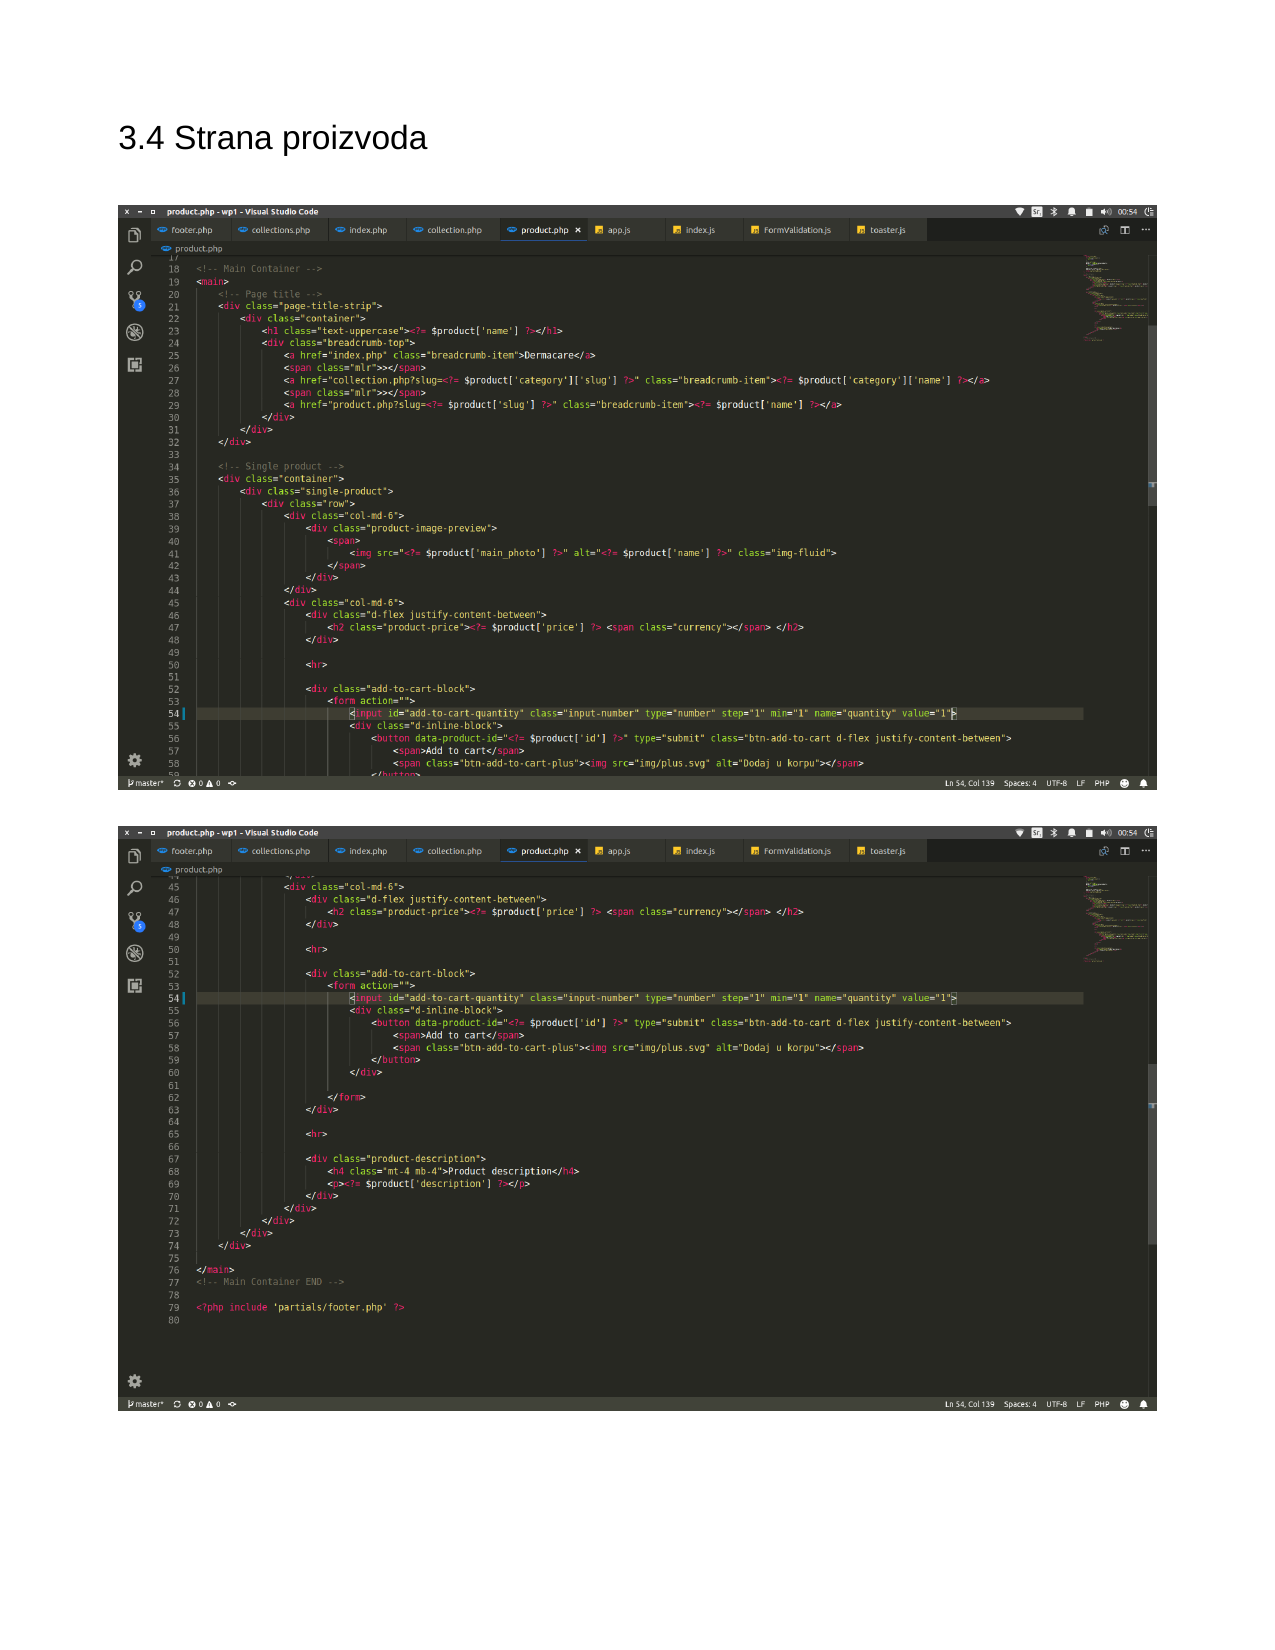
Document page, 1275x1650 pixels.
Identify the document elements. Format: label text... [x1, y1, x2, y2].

picture [118, 826, 1157, 1411]
picture [118, 205, 1157, 790]
subtitle 3.4 Strana proizvoda [118, 118, 1157, 157]
